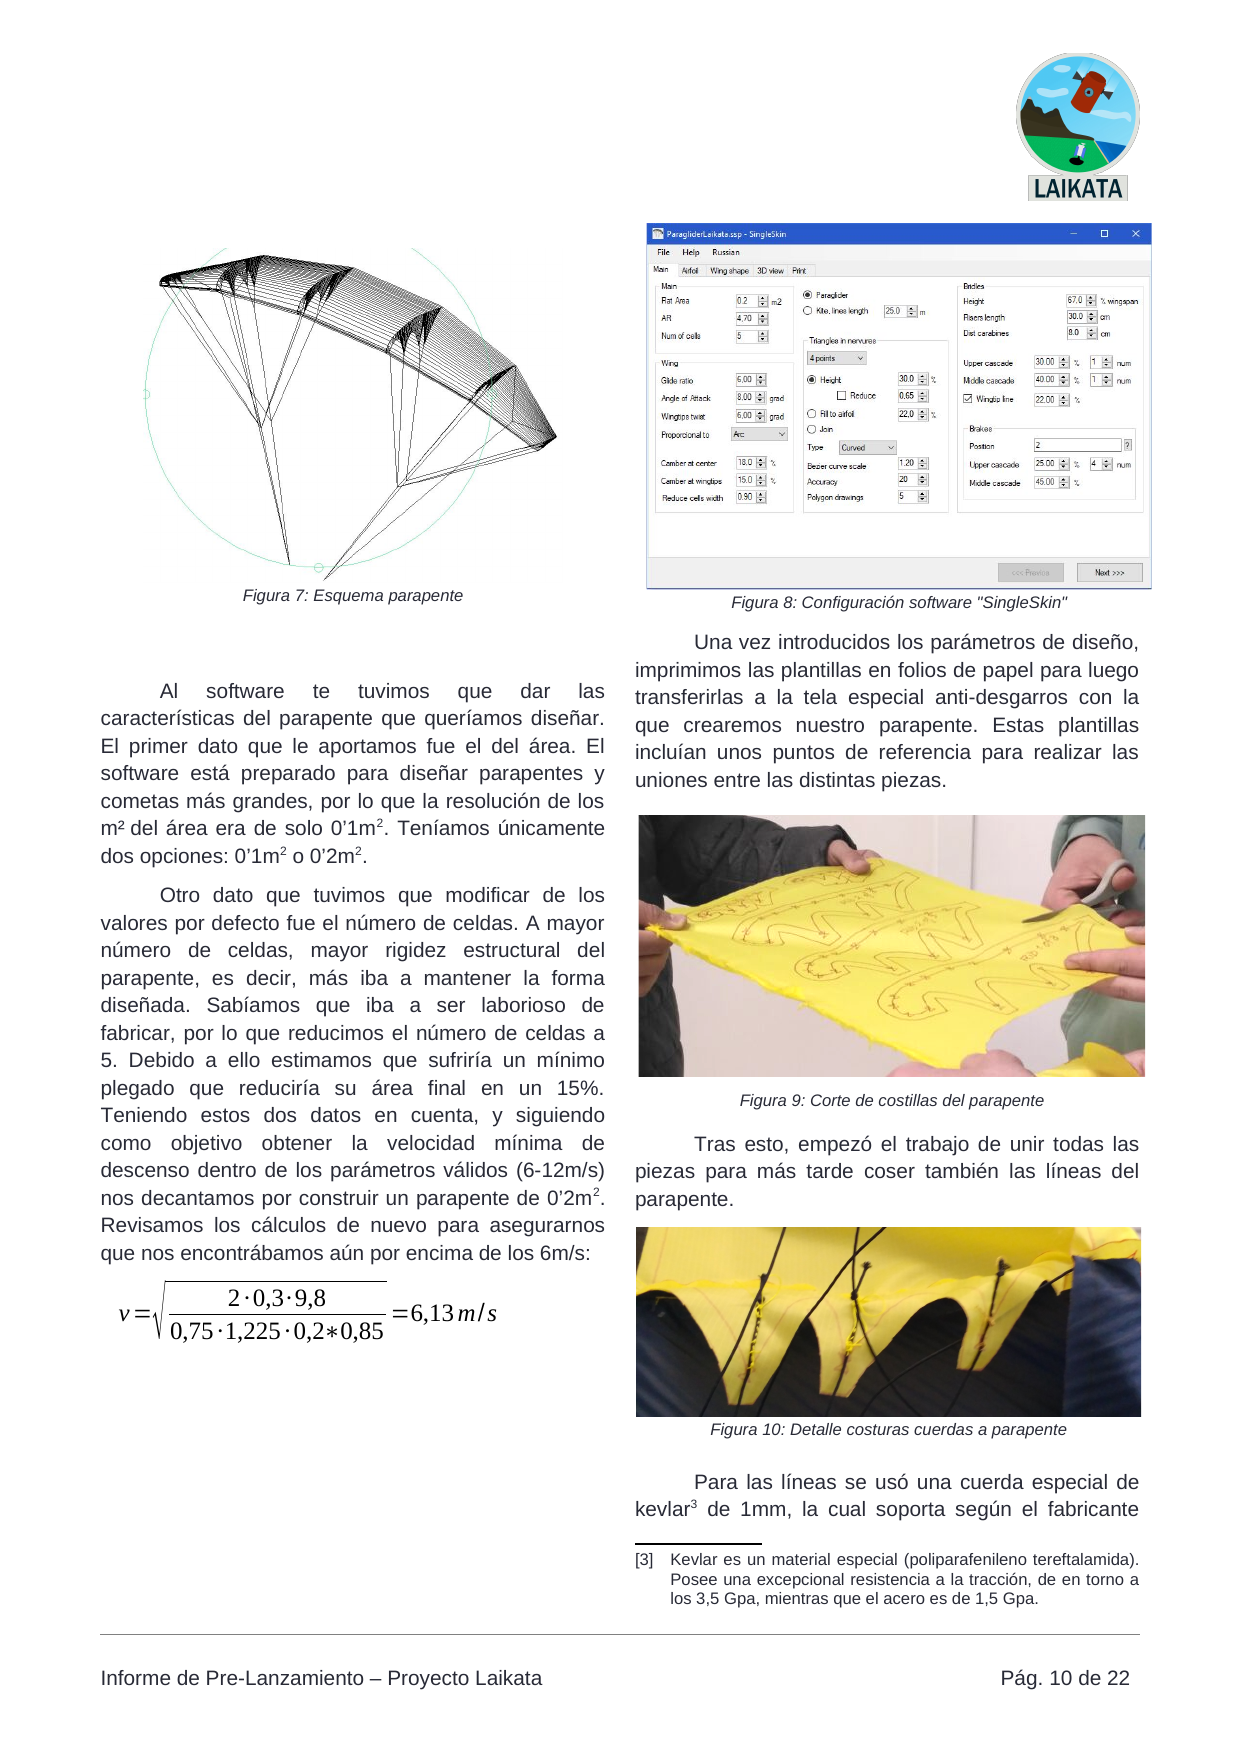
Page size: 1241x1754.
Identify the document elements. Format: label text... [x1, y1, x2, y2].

picture [1016, 53, 1140, 201]
text Figura 7: Esquema parapente [134, 249, 572, 605]
picture [636, 1309, 1142, 1349]
text Una vez introducidos los parámetros de diseño, imprimimos las plantillas en folios de papel para luego transferirlas a la tela especial anti-desgarros con la que crearemos nuestro parapente. Estas plantillas incluían unos puntos de referencia para realizar las uniones entre las distintas piezas. [635, 216, 1140, 792]
text Kevlar es un material especial (poliparafenileno tereftalamida). Posee una excepcional resistencia a la tracción, de en torno a los 3,5 Gpa, mientras que el acero es de 1,5 Gpa. [635, 1550, 1140, 1608]
text Otro dato que tuvimos que modificar de los valores por defecto fue el número de celdas. A mayor número de celdas, mayor rigidez estructural del parapente, es decir, más iba a mantener la forma diseñada. Sabíamos que iba a ser laborioso de fabricar, por lo que reducimos el número de celdas a 5. Debido a ello estimamos que sufriría un mínimo plegado que reduciría su área final en un 15%. Teniendo estos dos datos en cuenta, y siguiendo como objetivo obtener la velocidad mínima de descenso dentro de los parámetros válidos (6-12m/s) nos decantamos por construir un parapente de 0’2m2. Revisamos los cálculos de nuevo para asegurarnos que nos encontrábamos aún por encima de los 6m/s: [100, 883, 605, 1264]
text Al software te tuvimos que dar las características del parapente que queríamos diseñar. El primer dato que le aportamos fue el del área. El software está preparado para diseñar parapentes y cometas más grandes, por lo que la resolución de los m² del área era de solo 0’1m2. Teníamos únicamente dos opciones: 0’1m2 o 0’2m2. [100, 679, 605, 868]
text Para las líneas se usó una cuerda especial de kevlar de 1mm, la cual soporta según el fabricante una fuerza de 60kg. Uno de los puntos a cumplir para el diseño del paracaidas es que las sean capaces de soportar una fuerza de 500N. Esto sería equivalente a que soportasen 51kg, por lo que estamos dentro del margen. [635, 1226, 1140, 1521]
text Figura 9: Corte de costillas del parapente [638, 1077, 1145, 1110]
text Figura 8: Configuración software "SingleSkin" [647, 590, 1152, 612]
picture [143, 248, 563, 583]
picture [646, 223, 1152, 590]
text [638, 802, 1145, 815]
text Tras esto, empezó el trabajo de unir todas las piezas para más tarde coser también las líneas del parapente. [635, 807, 1145, 1211]
text [636, 1227, 1141, 1309]
text Figura 10: Detalle costuras cuerdas a parapente [636, 1349, 1141, 1439]
